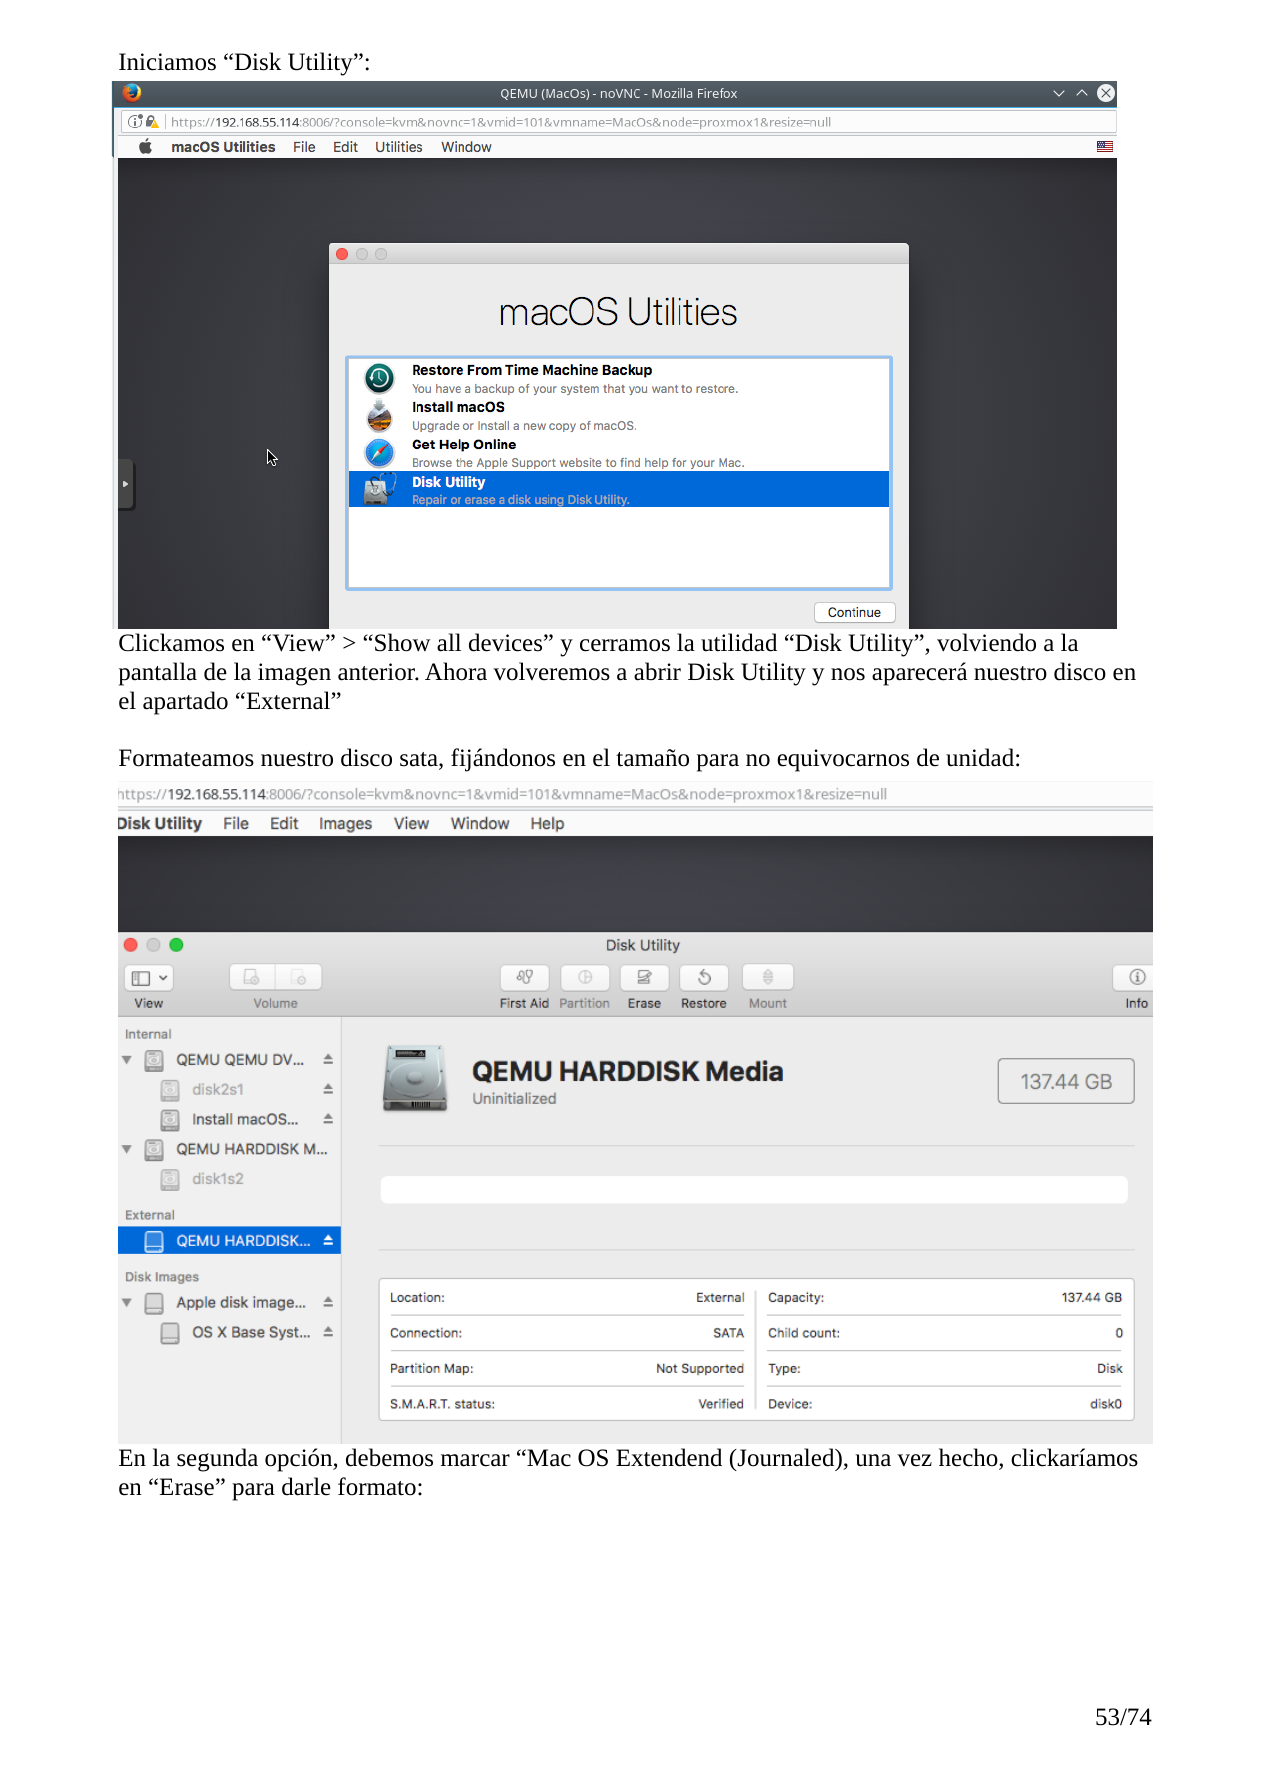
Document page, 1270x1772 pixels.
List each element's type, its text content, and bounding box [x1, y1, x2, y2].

text Formateamos nuestro disco sata, fijándonos en el tamaño para no equivocarnos de unidad: [118, 743, 1152, 772]
picture [111, 81, 1117, 629]
text En la segunda opción, debemos marcar “Mac OS Extendend (Journaled), una vez hecho, clickaríamos en “Erase” para darle formato: [118, 1444, 1152, 1501]
text Iniciamos “Disk Utility”: [118, 47, 1152, 76]
picture [118, 781, 1153, 1444]
text Clickamos en “View” > “Show all devices” y cerramos la utilidad “Disk Utility”, volviendo a la pantalla de la imagen anterior. Ahora volveremos a abrir Disk Utility y nos aparecerá nuestro disco en el apartado “External” [118, 76, 1152, 714]
